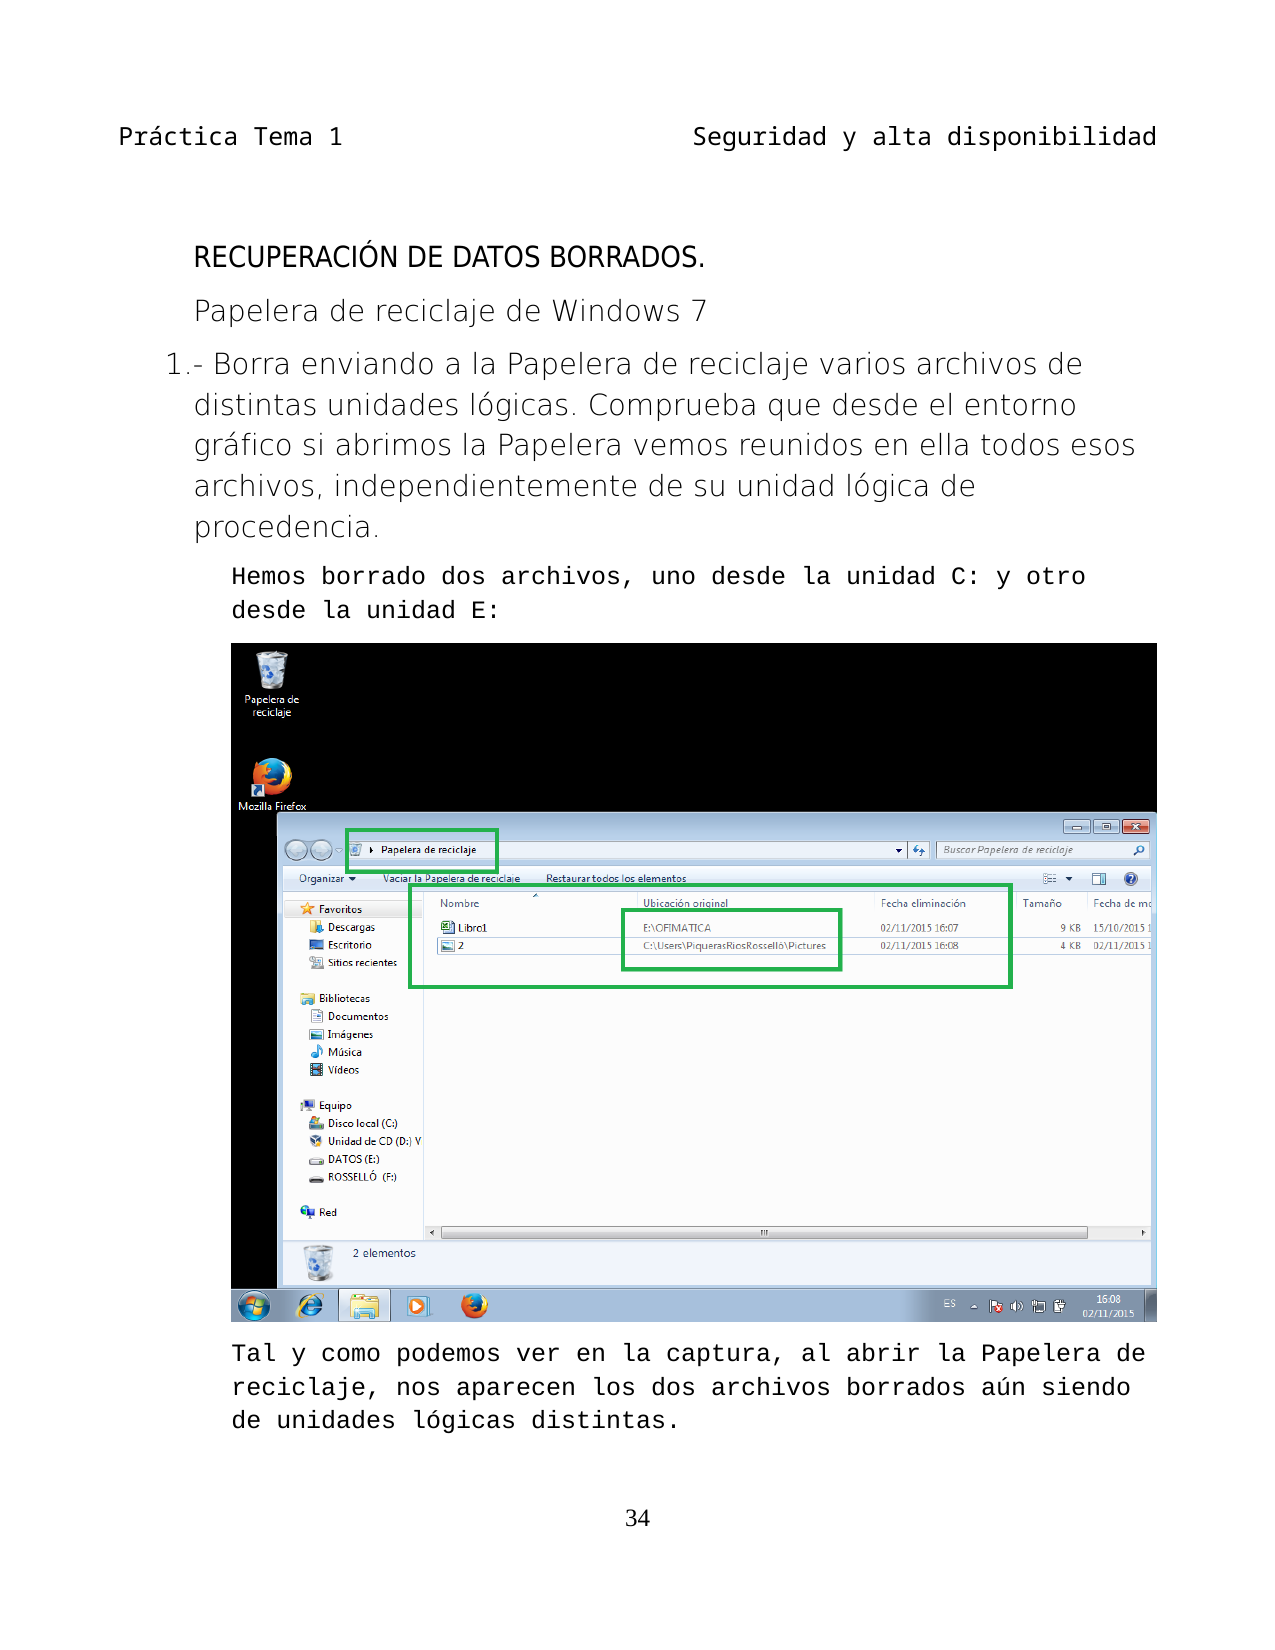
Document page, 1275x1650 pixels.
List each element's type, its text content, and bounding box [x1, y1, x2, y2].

list Papelera de reciclaje de Windows 7 [156, 294, 1157, 328]
picture [231, 643, 1157, 1322]
text Tal y como podemos ver en la captura, al abrir la Papelera de reciclaje, nos aparecen los dos archivos borrados aún siendo de unidades lógicas distintas. [231, 1340, 1157, 1436]
list RECUPERACIÓN DE DATOS BORRADOS. [156, 241, 1157, 275]
list Borra enviando a la Papelera de reciclaje varios archivos de distintas unidades lógicas. Comprueba que desde el entorno gráfico si abrimos la Papelera vemos reunidos en ella todos esos archivos, independientemente de su unidad lógica de procedencia. [156, 347, 1157, 544]
text Hemos borrado dos archivos, uno desde la unidad C: y otro desde la unidad E: [231, 563, 1157, 626]
